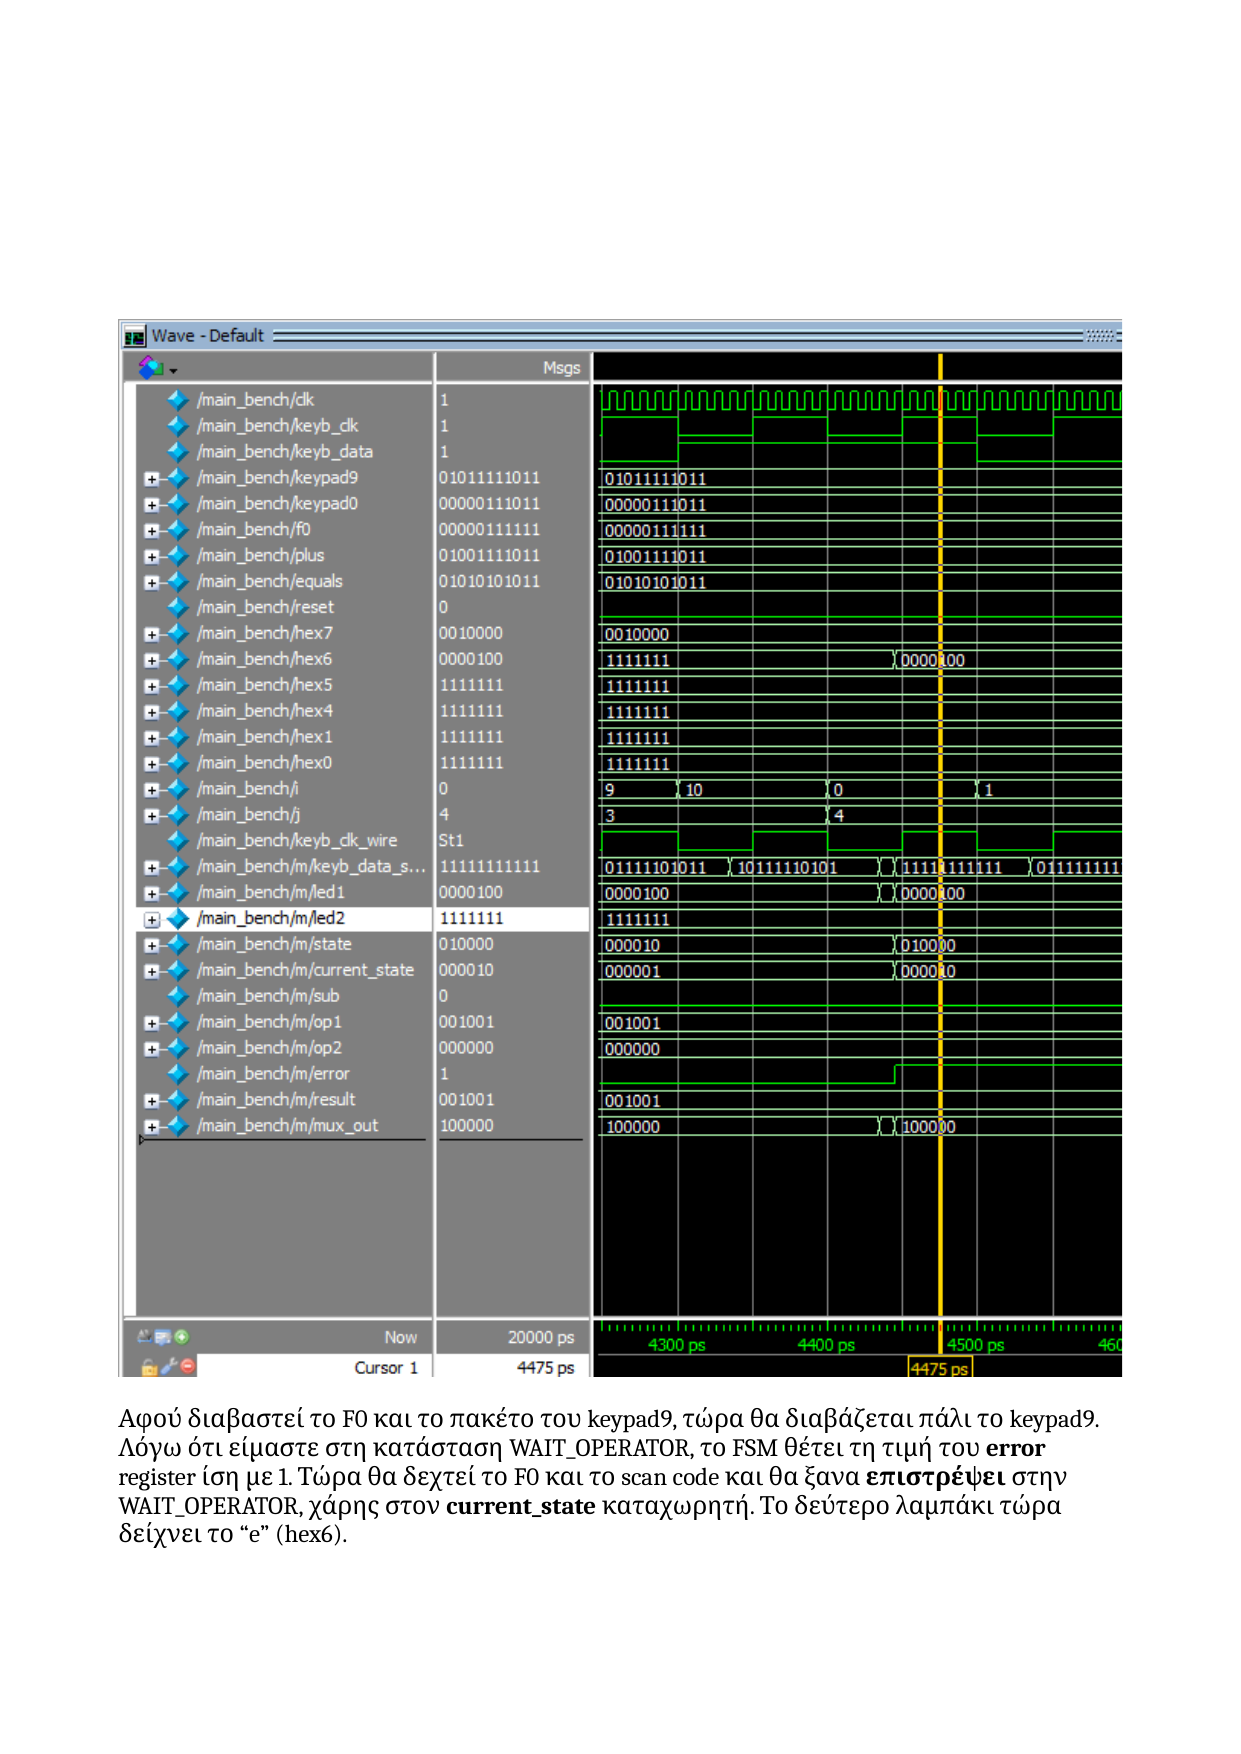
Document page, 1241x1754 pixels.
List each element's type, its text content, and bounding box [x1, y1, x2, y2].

picture [118, 319, 1123, 1377]
text Αφού διαβαστεί το F0 και το πακέτο του keypad9, τώρα θα διαβάζεται πάλι το keypad9. Λόγω ότι είμαστε στη κατάσταση WAIT_OPERATOR, το FSM θέτει τη τιμή του error register ίση με 1. Τώρα θα δεχτεί το F0 και το scan code και θα ξανα επιστρέψει στην WAIT_OPERATOR, χάρης στον current_state καταχωρητή. Το δεύτερο λαμπάκι τώρα δείχνει το “e” (hex6). [118, 1405, 1122, 1549]
